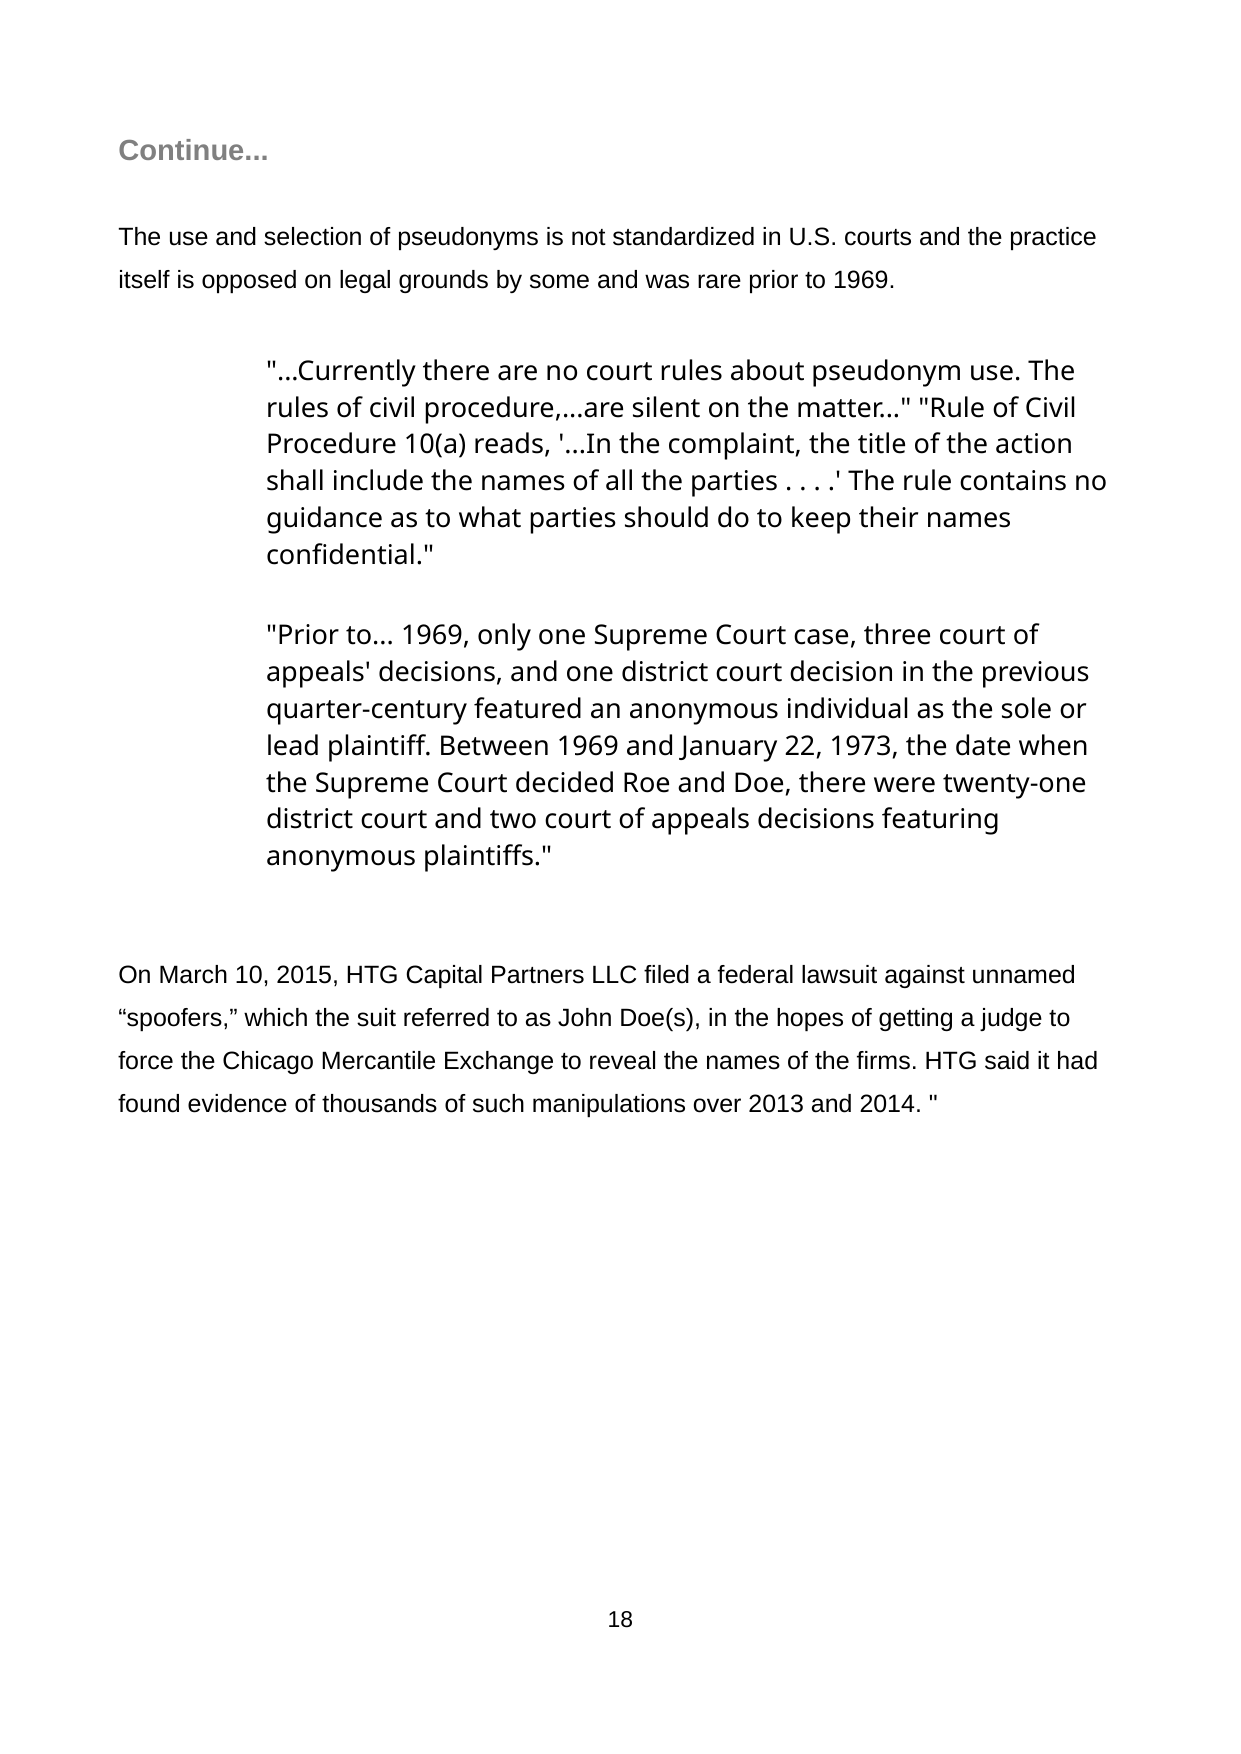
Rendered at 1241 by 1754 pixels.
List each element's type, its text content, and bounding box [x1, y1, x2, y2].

text "Prior to... 1969, only one Supreme Court case, three court of appeals' decisions, and one district court decision in the previous quarter-century featured an anonymous individual as the sole or lead plaintiff. Between 1969 and January 22, 1973, the date when the Supreme Court decided Roe and Doe, there were twenty-one district court and two court of appeals decisions featuring anonymous plaintiffs." [266, 616, 1122, 874]
subtitle Continue... [118, 133, 1122, 166]
text "...Currently there are no court rules about pseudonym use. The rules of civil procedure,...are silent on the matter..." "Rule of Civil Procedure 10(a) reads, '...In the complaint, the title of the action shall include the names of all the parties . . . .' The rule contains no guidance as to what parties should do to keep their names confidential." [266, 351, 1122, 572]
text The use and selection of pseudonyms is not standardized in U.S. courts and the practice itself is opposed on legal grounds by some and was rare prior to 1969. [118, 222, 1122, 294]
text On March 10, 2015, HTG Capital Partners LLC filed a federal lawsuit against unnamed “spoofers,” which the suit referred to as John Doe(s), in the hopes of getting a judge to force the Chicago Mercantile Exchange to reveal the names of the firms. HTG said it had found evidence of thousands of such manipulations over 2013 and 2014. " [118, 960, 1122, 1118]
